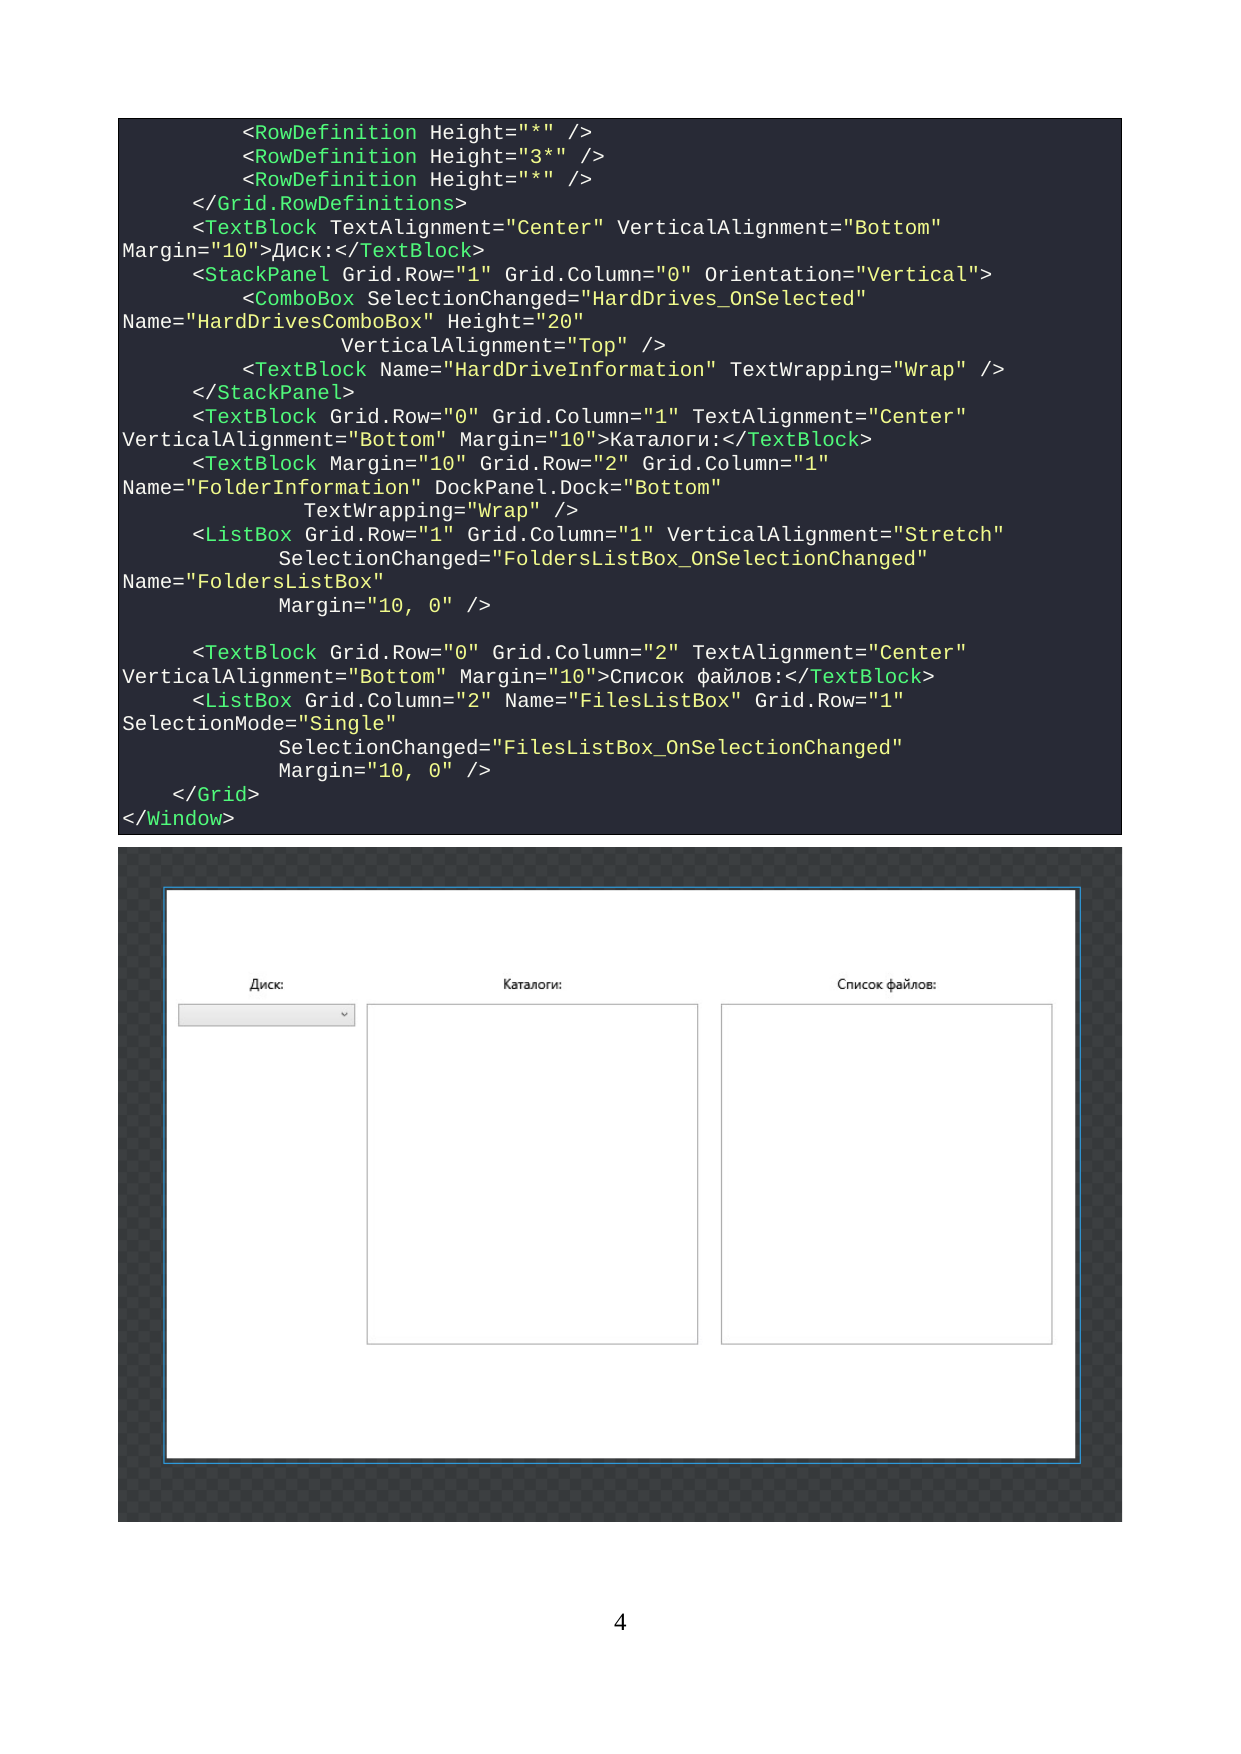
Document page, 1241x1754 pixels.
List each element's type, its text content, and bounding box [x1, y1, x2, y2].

text VerticalAlignment="Top" /> [119, 331, 1121, 354]
text <RowDefinition Height="*" /> [119, 119, 1121, 142]
text </Grid> [119, 780, 1121, 804]
text <TextBlock TextAlignment="Center" VerticalAlignment="Bottom" Margin="10">Диск:</TextBlock> [119, 213, 1121, 260]
text Margin="10, 0" /> [119, 591, 1121, 615]
text Margin="10, 0" /> [119, 757, 1121, 780]
text <ComboBox SelectionChanged="HardDrives_OnSelected" Name="HardDrivesComboBox" Height="20" [119, 284, 1121, 331]
text <ListBox Grid.Column="2" Name="FilesListBox" Grid.Row="1" SelectionMode="Single" [119, 686, 1121, 733]
text <TextBlock Margin="10" Grid.Row="2" Grid.Column="1" Name="FolderInformation" DockPanel.Dock="Bottom" [119, 449, 1121, 496]
text <RowDefinition Height="*" /> [119, 165, 1121, 189]
picture [118, 847, 1123, 1522]
text <TextBlock Name="HardDriveInformation" TextWrapping="Wrap" /> [119, 354, 1121, 378]
text <StackPanel Grid.Row="1" Grid.Column="0" Orientation="Vertical"> [119, 260, 1121, 284]
text <TextBlock Grid.Row="0" Grid.Column="1" TextAlignment="Center" VerticalAlignment="Bottom" Margin="10">Каталоги:</TextBlock> [119, 402, 1121, 449]
text TextWrapping="Wrap" /> [119, 496, 1121, 520]
text <RowDefinition Height="3*" /> [119, 142, 1121, 165]
text SelectionChanged="FoldersListBox_OnSelectionChanged" Name="FoldersListBox" [119, 544, 1121, 591]
text SelectionChanged="FilesListBox_OnSelectionChanged" [119, 733, 1121, 757]
text </StackPanel> [119, 378, 1121, 402]
text <TextBlock Grid.Row="0" Grid.Column="2" TextAlignment="Center" VerticalAlignment="Bottom" Margin="10">Список файлов:</TextBlock> [119, 638, 1121, 686]
text <ListBox Grid.Row="1" Grid.Column="1" VerticalAlignment="Stretch" [119, 520, 1121, 544]
text </Window> [119, 804, 1121, 834]
text </Grid.RowDefinitions> [119, 189, 1121, 213]
